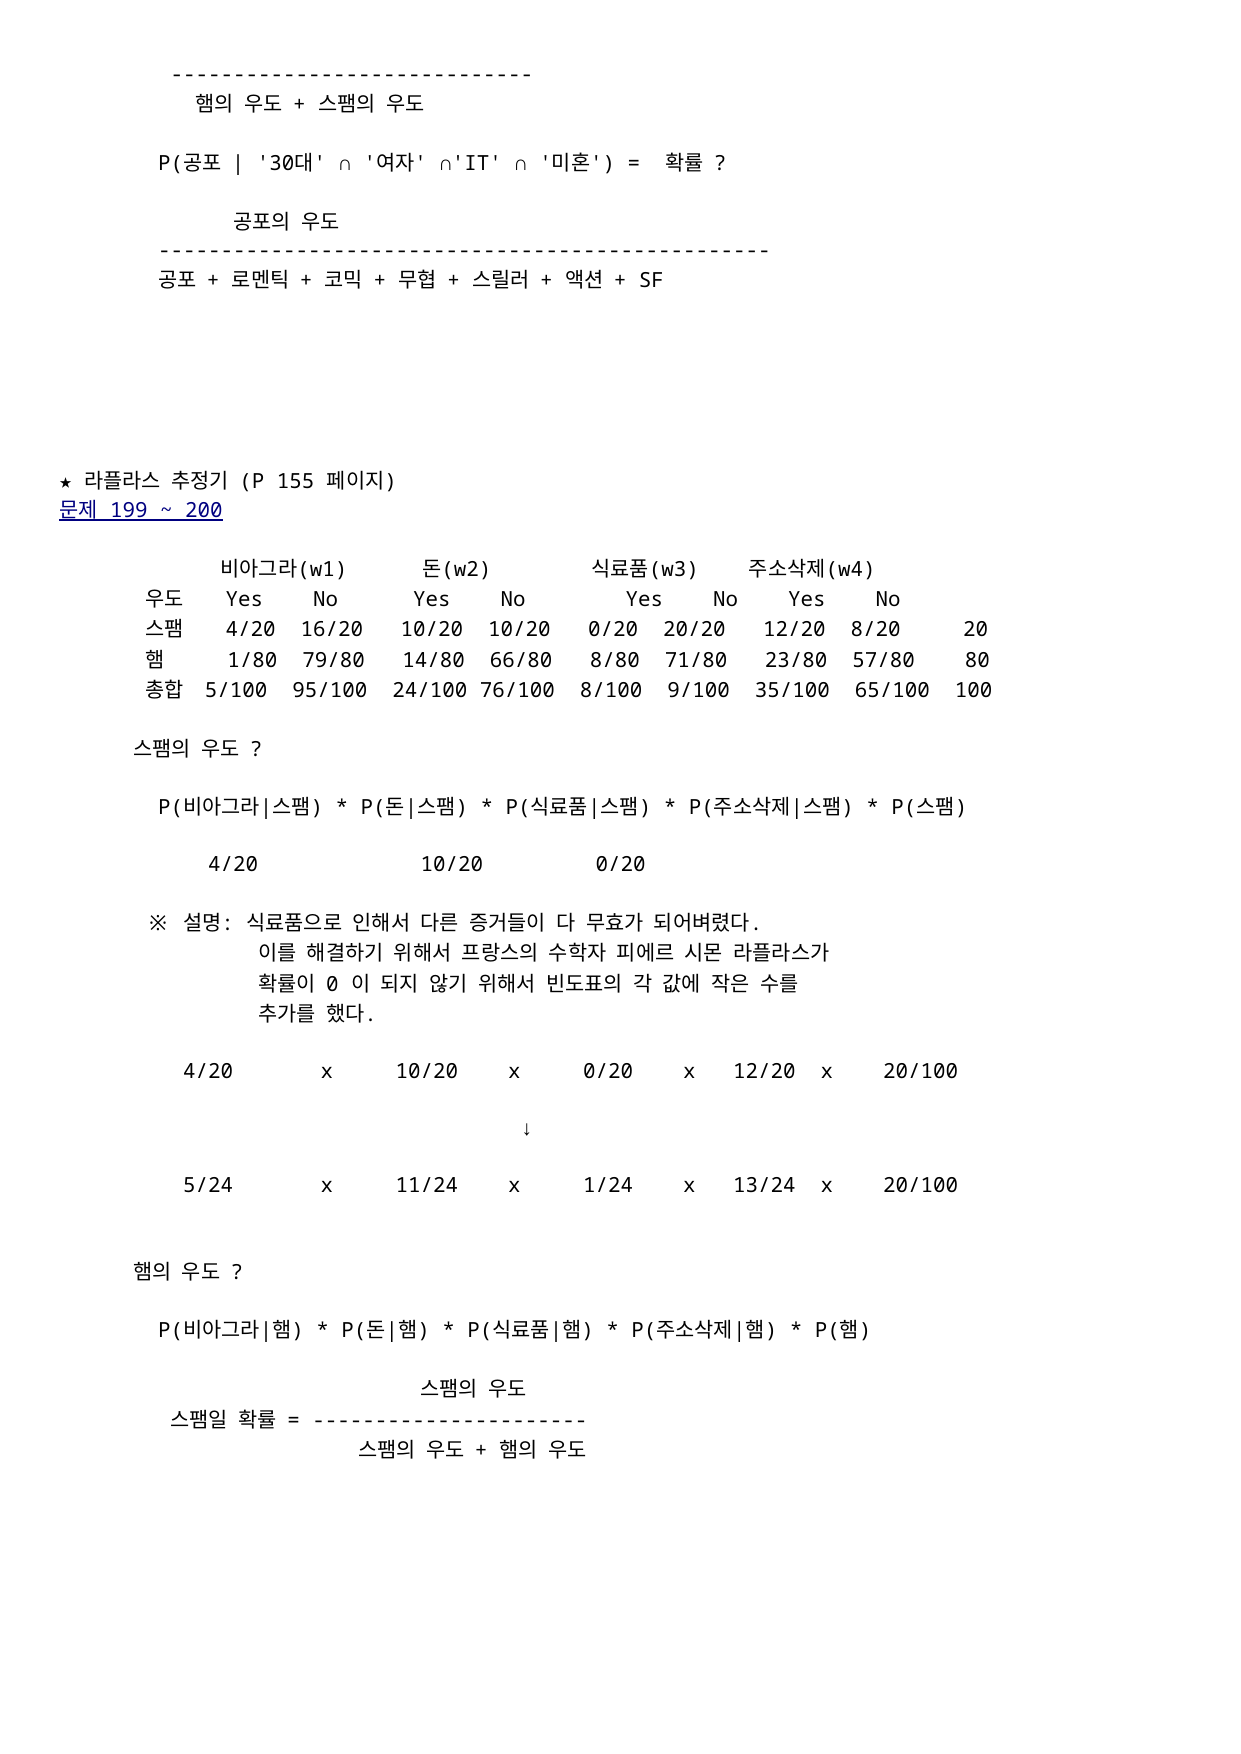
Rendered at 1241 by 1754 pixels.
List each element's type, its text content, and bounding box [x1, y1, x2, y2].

text 이를 해결하기 위해서 프랑스의 수학자 피에르 시몬 라플라스가 [59, 937, 1181, 967]
text ------------------------------------------------- [59, 235, 1181, 264]
text 비아그라(w1) 돈(w2) 식료품(w3) 주소삭제(w4) [59, 552, 1181, 582]
text 스팸일 확률 = ---------------------- [59, 1403, 1181, 1433]
text ----------------------------- [59, 59, 1181, 87]
text P(비아그라|스팸) * P(돈|스팸) * P(식료품|스팸) * P(주소삭제|스팸) * P(스팸) [59, 791, 1181, 821]
text 스팸의 우도 + 햄의 우도 [59, 1433, 1181, 1463]
text 스팸의 우도 ? [59, 732, 1181, 762]
text 스팸 4/20 16/20 10/20 10/20 0/20 20/20 12/20 8/20 20 [59, 612, 1181, 643]
text 문제 199 ~ 200 [59, 495, 1181, 523]
text 햄 1/80 79/80 14/80 66/80 8/80 71/80 23/80 57/80 80 [59, 643, 1181, 673]
text 추가를 했다. [59, 997, 1181, 1027]
text 햄의 우도 ? [59, 1255, 1181, 1285]
text 우도 Yes No Yes No Yes No Yes No [59, 582, 1181, 612]
text 총합 5/100 95/100 24/100 76/100 8/100 9/100 35/100 65/100 100 [59, 673, 1181, 703]
text 공포의 우도 [59, 205, 1181, 235]
text ★ 라플라스 추정기 (P 155 페이지) [59, 465, 1181, 495]
text 햄의 우도 + 스팸의 우도 [59, 87, 1181, 118]
text 스팸의 우도 [59, 1372, 1181, 1403]
text 5/24 x 11/24 x 1/24 x 13/24 x 20/100 [59, 1170, 1181, 1198]
text ↓ [59, 1113, 1181, 1141]
text 공포 + 로멘틱 + 코믹 + 무협 + 스릴러 + 액션 + SF [59, 264, 1181, 294]
text 4/20 10/20 0/20 [59, 849, 1181, 878]
text P(비아그라|햄) * P(돈|햄) * P(식료품|햄) * P(주소삭제|햄) * P(햄) [59, 1314, 1181, 1344]
text 4/20 x 10/20 x 0/20 x 12/20 x 20/100 [59, 1056, 1181, 1084]
text ※ 설명: 식료품으로 인해서 다른 증거들이 다 무효가 되어벼렸다. [59, 906, 1181, 937]
text 확률이 0 이 되지 않기 위해서 빈도표의 각 값에 작은 수를 [59, 967, 1181, 997]
text P(공포 | '30대' ∩ '여자' ∩'IT' ∩ '미혼') = 확률 ? [59, 146, 1181, 177]
